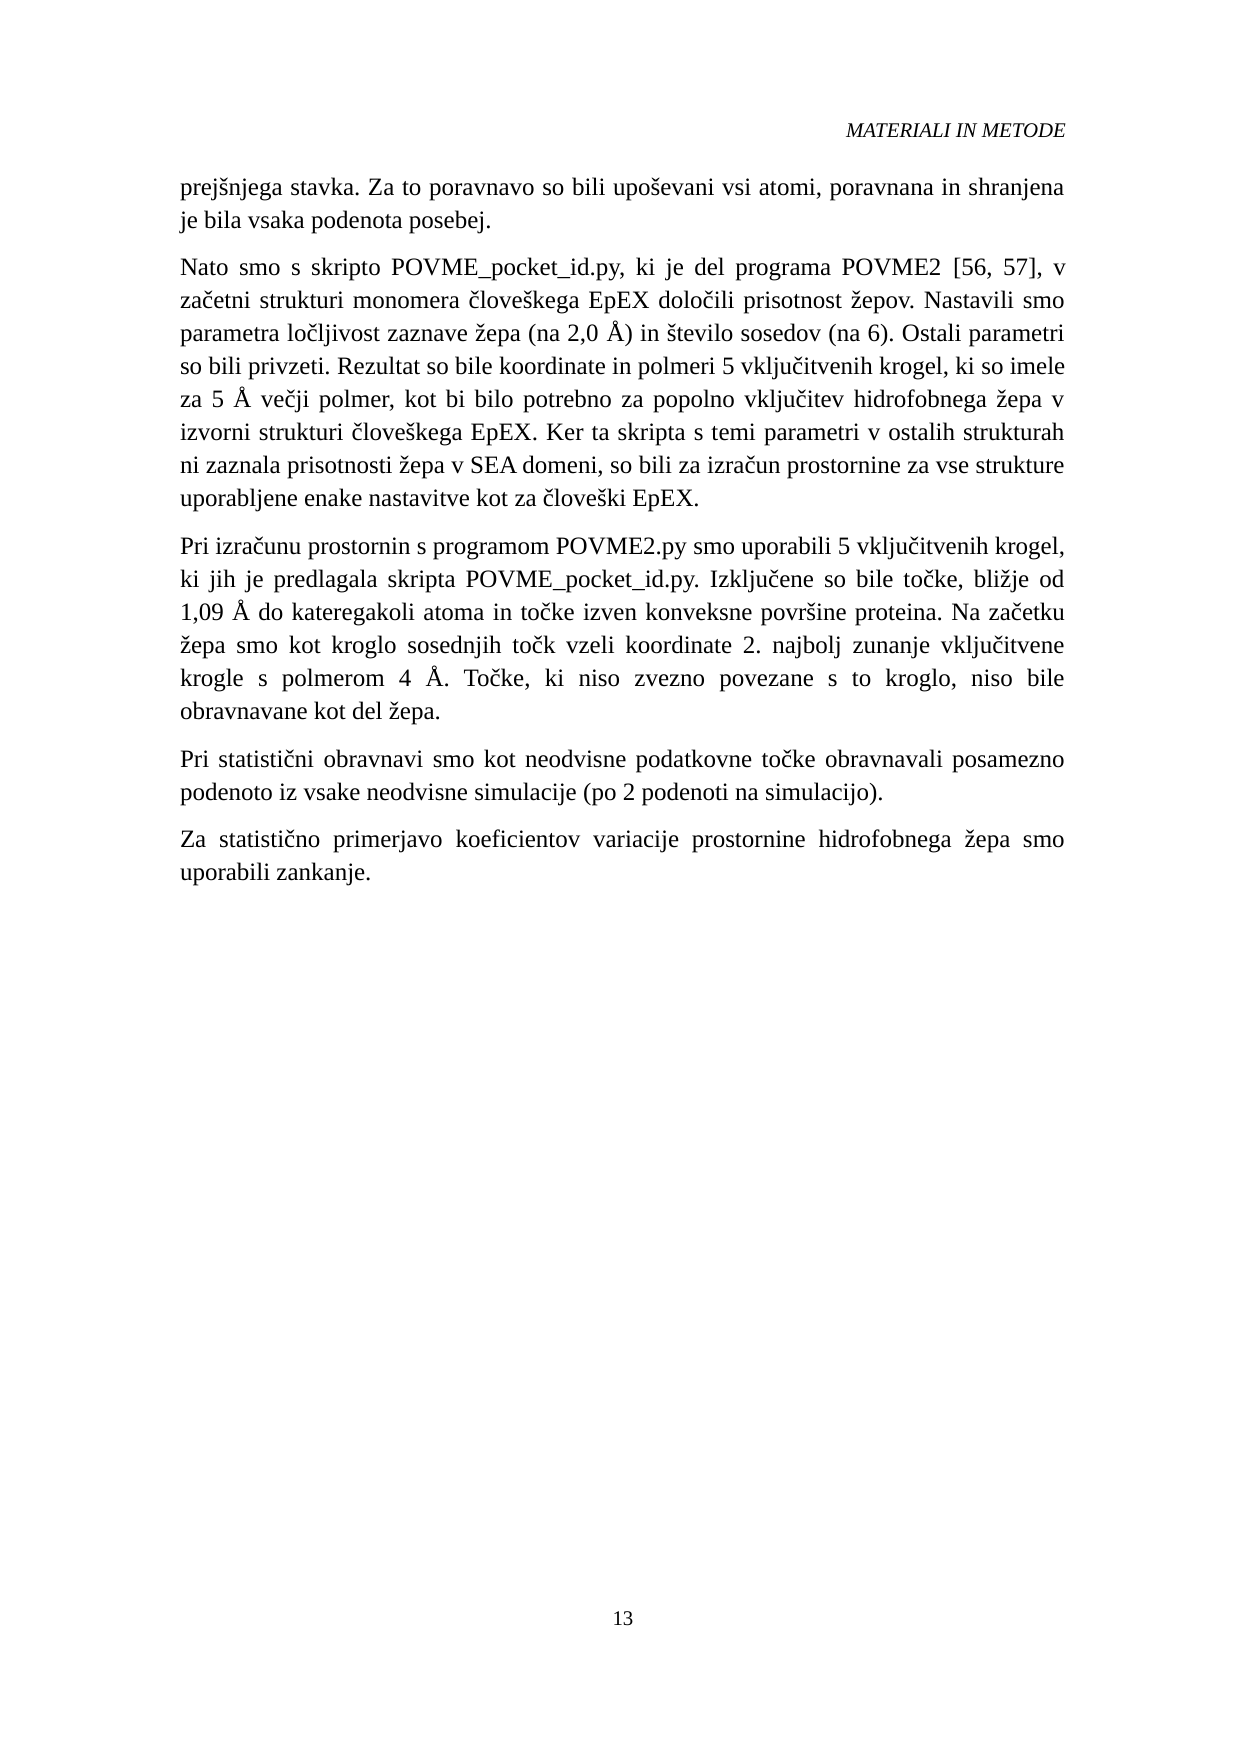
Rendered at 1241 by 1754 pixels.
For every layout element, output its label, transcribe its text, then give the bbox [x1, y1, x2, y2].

text Pri statistični obravnavi smo kot neodvisne podatkovne točke obravnavali posamezno podenoto iz vsake neodvisne simulacije (po 2 podenoti na simulacijo). [180, 744, 1066, 806]
text Za statistično primerjavo koeficientov variacije prostornine hidrofobnega žepa smo uporabili zankanje. [180, 824, 1066, 886]
text prejšnjega stavka. Za to poravnavo so bili upoševani vsi atomi, poravnana in shranjena je bila vsaka podenota posebej. [180, 172, 1066, 233]
text Nato smo s skripto POVME_pocket_id.py, ki je del programa POVME2 [56, 57], v začetni strukturi monomera človeškega EpEX določili prisotnost žepov. Nastavili smo parametra ločljivost zaznave žepa (na 2,0 Å) in število sosedov (na 6). Ostali parametri so bili privzeti. Rezultat so bile koordinate in polmeri 5 vključitvenih krogel, ki so imele za 5 Å večji polmer, kot bi bilo potrebno za popolno vključitev hidrofobnega žepa v izvorni strukturi človeškega EpEX. Ker ta skripta s temi parametri v ostalih strukturah ni zaznala prisotnosti žepa v SEA domeni, so bili za izračun prostornine za vse strukture uporabljene enake nastavitve kot za človeški EpEX. [180, 252, 1066, 512]
text Pri izračunu prostornin s programom POVME2.py smo uporabili 5 vključitvenih krogel, ki jih je predlagala skripta POVME_pocket_id.py. Izključene so bile točke, bližje od 1,09 Å do kateregakoli atoma in točke izven konveksne površine proteina. Na začetku žepa smo kot kroglo sosednjih točk vzeli koordinate 2. najbolj zunanje vključitvene krogle s polmerom 4 Å. Točke, ki niso zvezno povezane s to kroglo, niso bile obravnavane kot del žepa. [180, 531, 1066, 725]
